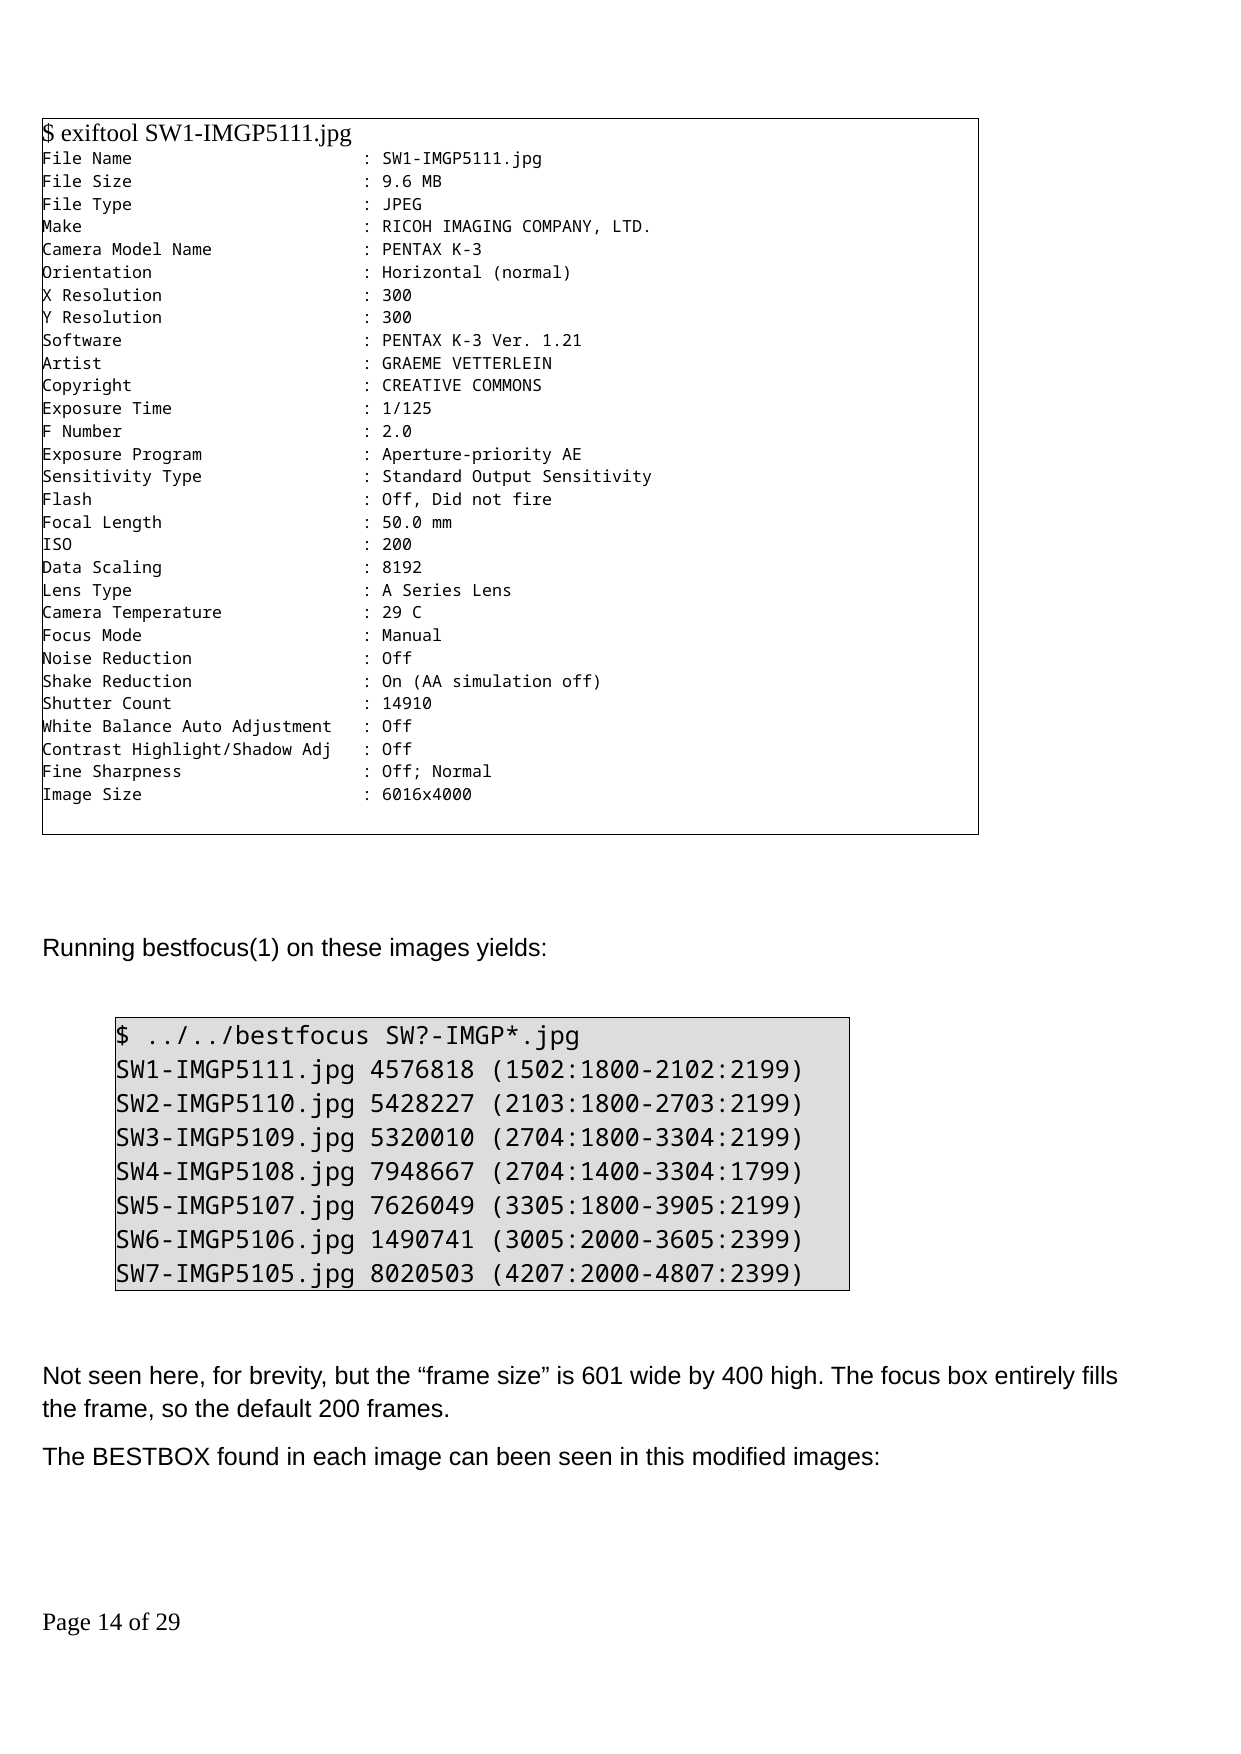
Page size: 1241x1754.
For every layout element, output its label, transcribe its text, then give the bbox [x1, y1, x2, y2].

text Running bestfocus(1) on these images yields: [42, 933, 1152, 962]
text The BESTBOX found in each image can been seen in this modified images: [42, 1442, 1152, 1471]
text Not seen here, for brevity, but the “frame size” is 601 wide by 400 high. The focus box entirely fills the frame, so the default 200 frames. [42, 1361, 1152, 1423]
